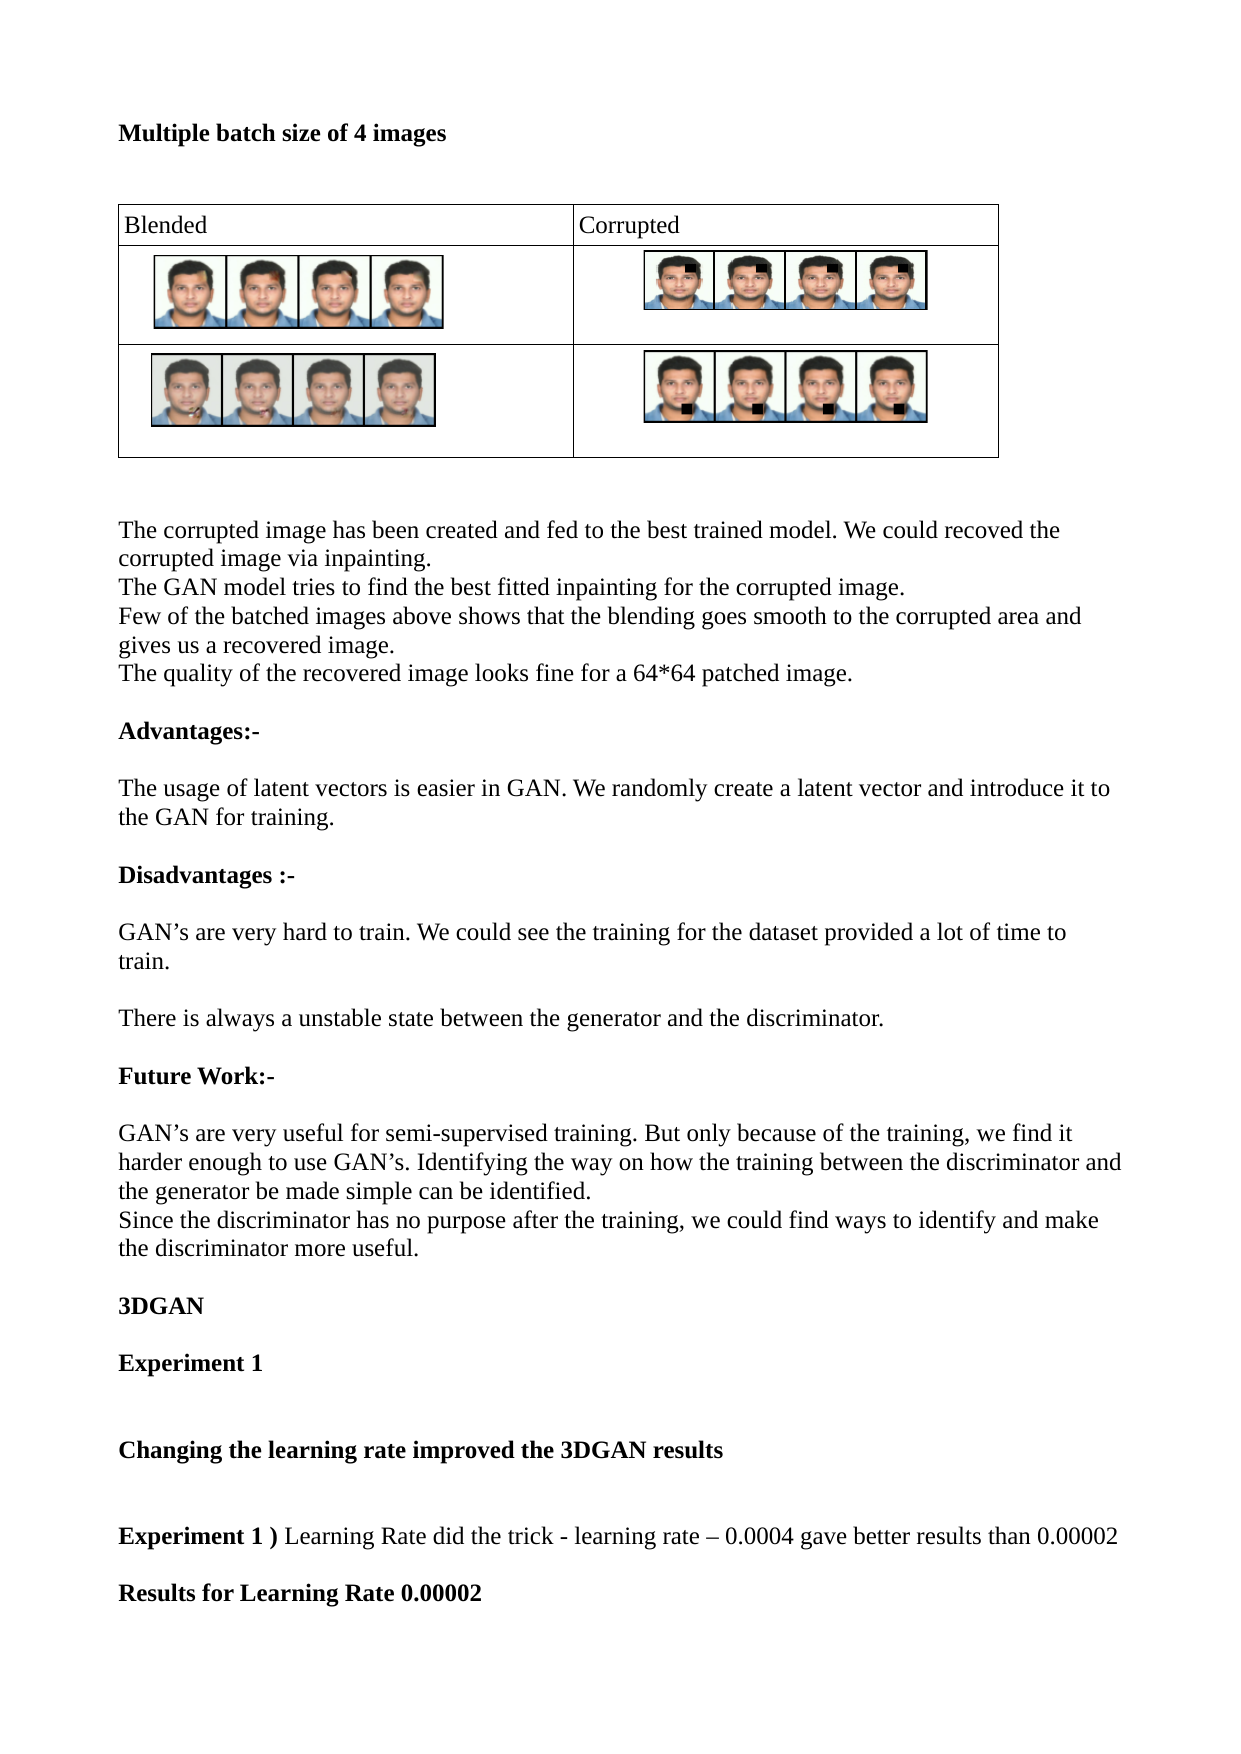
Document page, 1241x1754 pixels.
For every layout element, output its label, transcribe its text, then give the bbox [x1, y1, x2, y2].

picture [151, 353, 436, 427]
text Results for Learning Rate 0.00002 [118, 1578, 1122, 1607]
picture [643, 250, 928, 310]
text Changing the learning rate improved the 3DGAN results [118, 1435, 1122, 1463]
table_header Blended [119, 205, 573, 245]
text The usage of latent vectors is easier in GAN. We randomly create a latent vector and introduce it to the GAN for training. [118, 773, 1122, 831]
text There is always a unstable state between the generator and the discriminator. [118, 1003, 1122, 1032]
text Future Work:- [118, 1061, 1122, 1090]
text Disadvantages :- [118, 860, 1122, 888]
table_cell [119, 345, 573, 457]
picture [643, 350, 928, 423]
table_cell [574, 246, 998, 344]
text The quality of the recovered image looks fine for a 64*64 patched image. [118, 658, 1122, 687]
text GAN’s are very hard to train. We could see the training for the dataset provided a lot of time to train. [118, 917, 1122, 975]
text The GAN model tries to find the best fitted inpainting for the corrupted image. [118, 572, 1122, 601]
text 3DGAN [118, 1291, 1122, 1320]
table_header Corrupted [574, 205, 998, 245]
text Experiment 1 ) Learning Rate did the trick - learning rate – 0.0004 gave better results than 0.00002 [118, 1521, 1122, 1550]
table_cell [119, 246, 573, 344]
table_cell [574, 345, 998, 457]
text Experiment 1 [118, 1348, 1122, 1377]
text Since the discriminator has no purpose after the training, we could find ways to identify and make the discriminator more useful. [118, 1205, 1122, 1262]
text Advantages:- [118, 716, 1122, 745]
text Few of the batched images above shows that the blending goes smooth to the corrupted area and gives us a recovered image. [118, 601, 1122, 658]
text Multiple batch size of 4 images [118, 118, 1122, 147]
text The corrupted image has been created and fed to the best trained model. We could recoved the corrupted image via inpainting. [118, 515, 1122, 572]
text GAN’s are very useful for semi-supervised training. But only because of the training, we find it harder enough to use GAN’s. Identifying the way on how the training between the discriminator and the generator be made simple can be identified. [118, 1118, 1122, 1205]
picture [153, 255, 444, 329]
